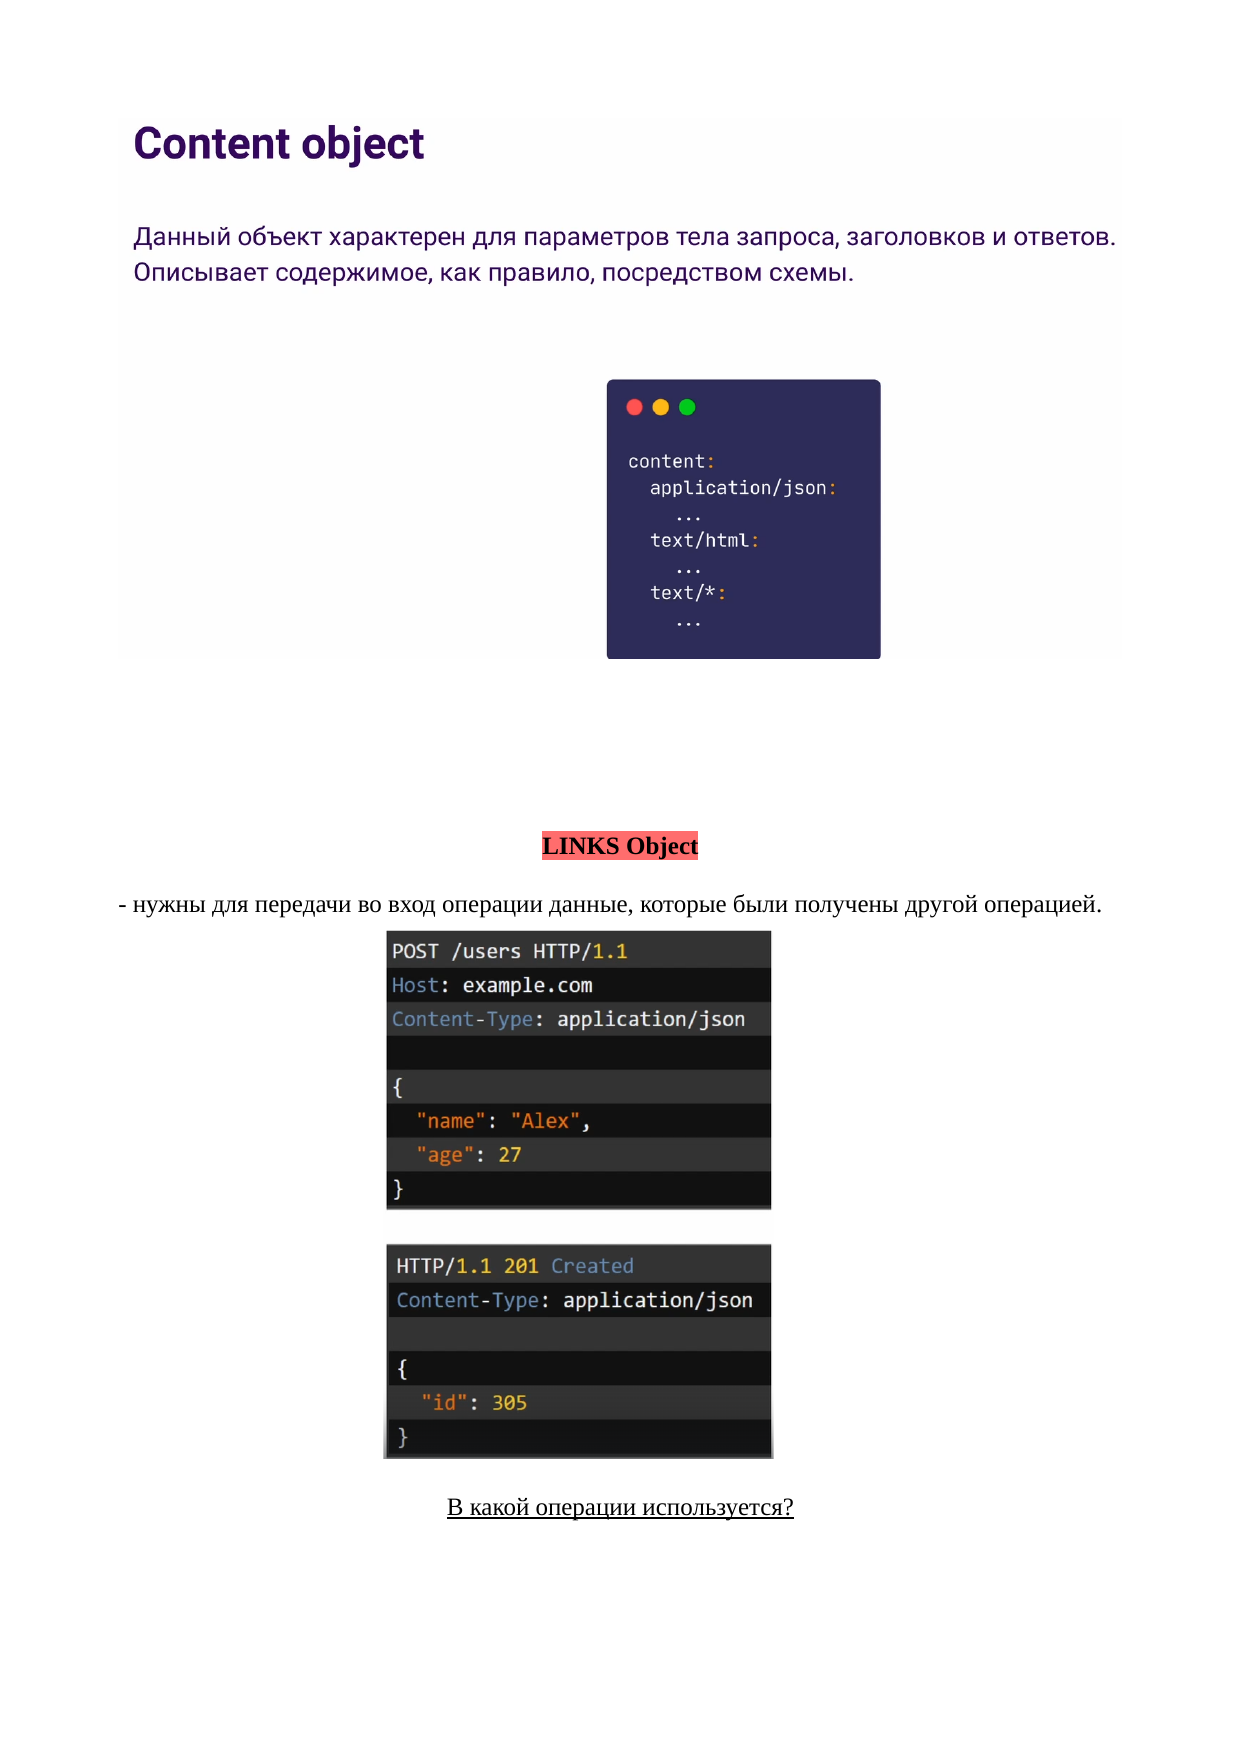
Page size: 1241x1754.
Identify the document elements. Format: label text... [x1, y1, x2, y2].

text LINKS Object [118, 831, 1122, 860]
picture [383, 930, 774, 1459]
picture [118, 118, 1123, 659]
text В какой операции используется? [118, 1492, 1122, 1521]
text - нужны для передачи во вход операции данные, которые были получены другой операцией. [118, 889, 1122, 917]
